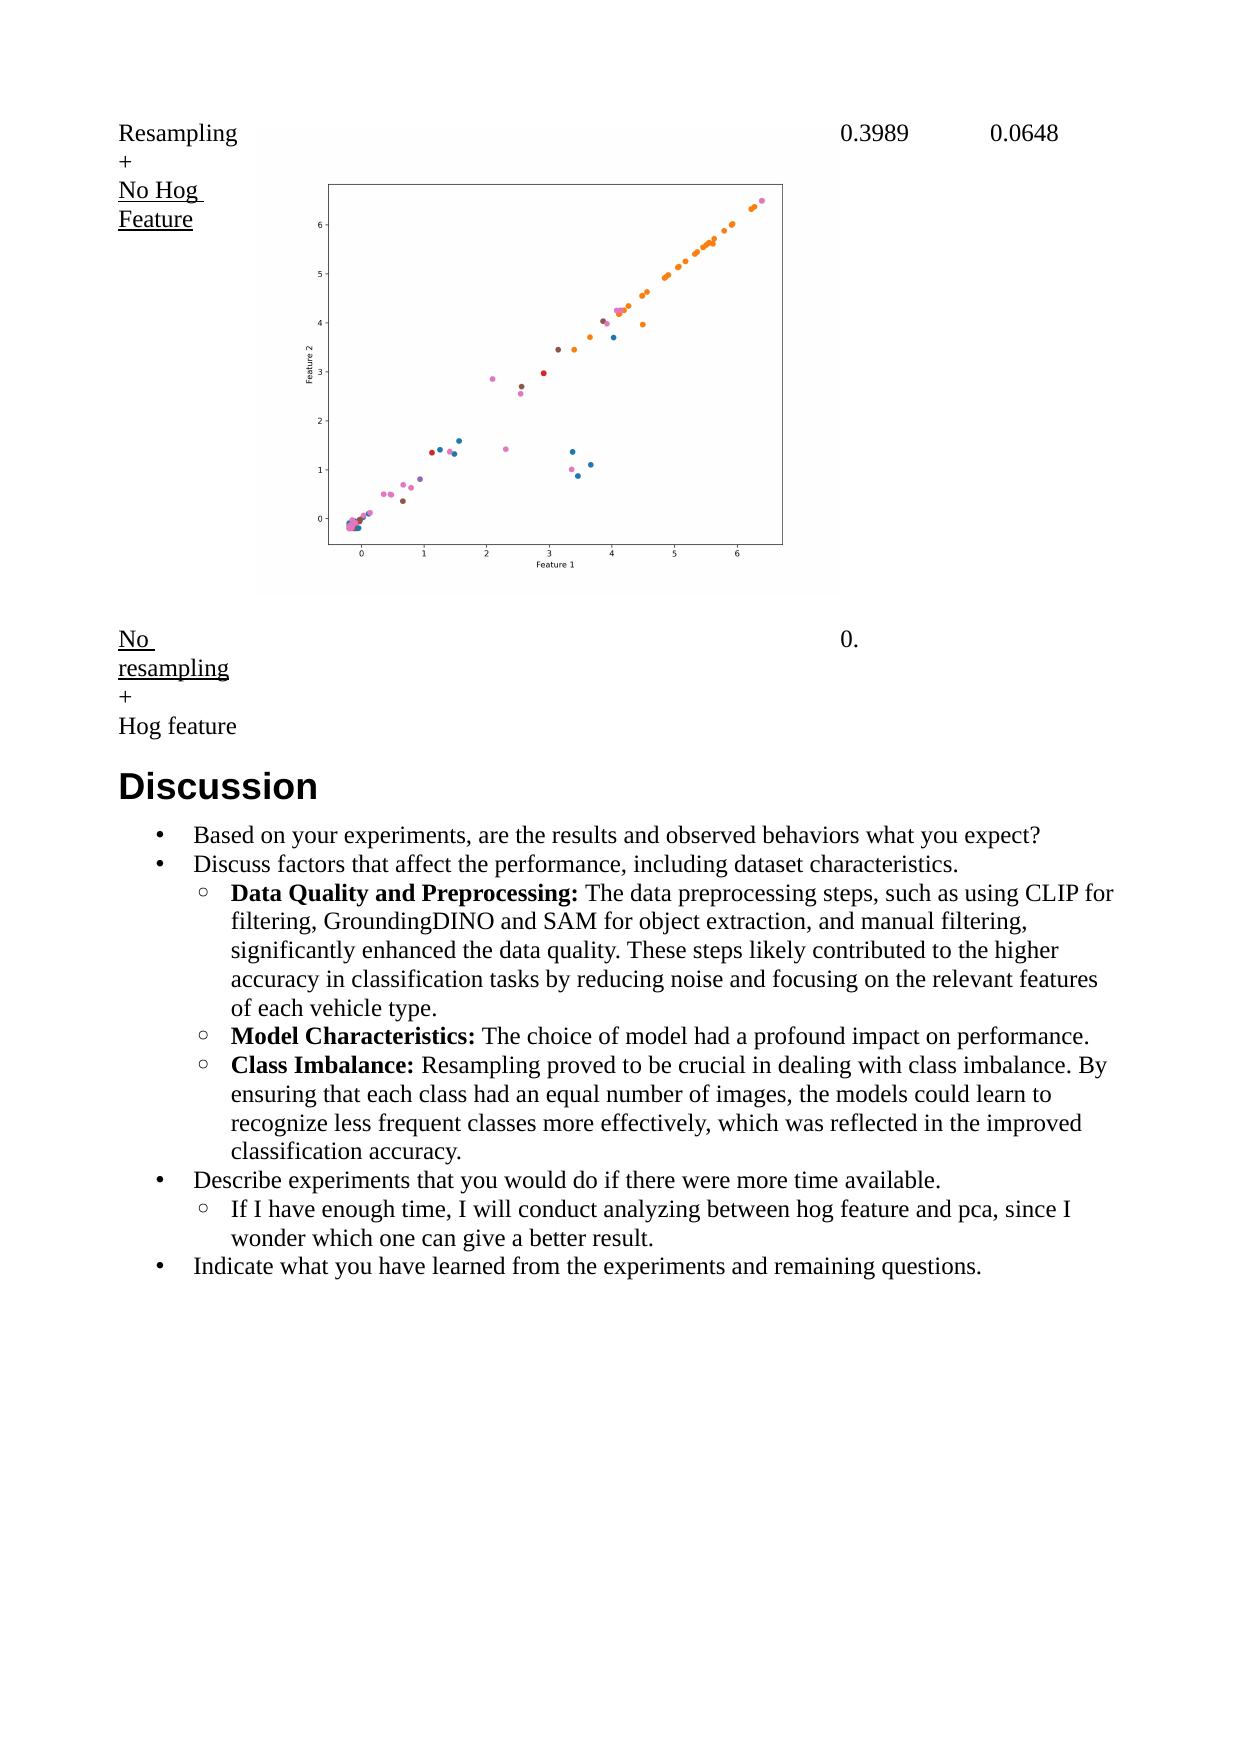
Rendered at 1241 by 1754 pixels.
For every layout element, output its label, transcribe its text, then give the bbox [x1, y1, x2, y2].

subtitle Discussion [118, 764, 1122, 808]
picture [255, 128, 841, 596]
table_cell [256, 596, 840, 624]
table_cell Resampling + No Hog Feature [118, 118, 256, 624]
list If I have enough time, I will conduct analyzing between hog feature and pca, since I wonder which one can give a better result. [193, 1194, 1122, 1251]
list Discuss factors that affect the performance, including dataset characteristics. [156, 849, 1122, 878]
list Model Characteristics: The choice of model had a profound impact on performance. [193, 1021, 1122, 1050]
table_cell 0.3989 [840, 118, 990, 624]
table_cell [256, 118, 840, 128]
table_cell 0. [840, 625, 990, 739]
list Indicate what you have learned from the experiments and remaining questions. [156, 1251, 1122, 1280]
table_cell [990, 625, 1123, 739]
list Describe experiments that you would do if there were more time available. [156, 1165, 1122, 1194]
list Data Quality and Preprocessing: The data preprocessing steps, such as using CLIP for filtering, GroundingDINO and SAM for object extraction, and manual filtering, significantly enhanced the data quality. These steps likely contributed to the higher accuracy in classification tasks by reducing noise and focusing on the relevant features of each vehicle type. [193, 878, 1122, 1021]
list Based on your experiments, are the results and observed behaviors what you expect? [156, 820, 1122, 849]
table_cell No resampling + Hog feature [118, 625, 256, 739]
table_cell 0.0648 [990, 118, 1123, 624]
list Class Imbalance: Resampling proved to be crucial in dealing with class imbalance. By ensuring that each class had an equal number of images, the models could learn to recognize less frequent classes more effectively, which was reflected in the improved classification accuracy. [193, 1050, 1122, 1165]
table_cell [256, 625, 840, 739]
